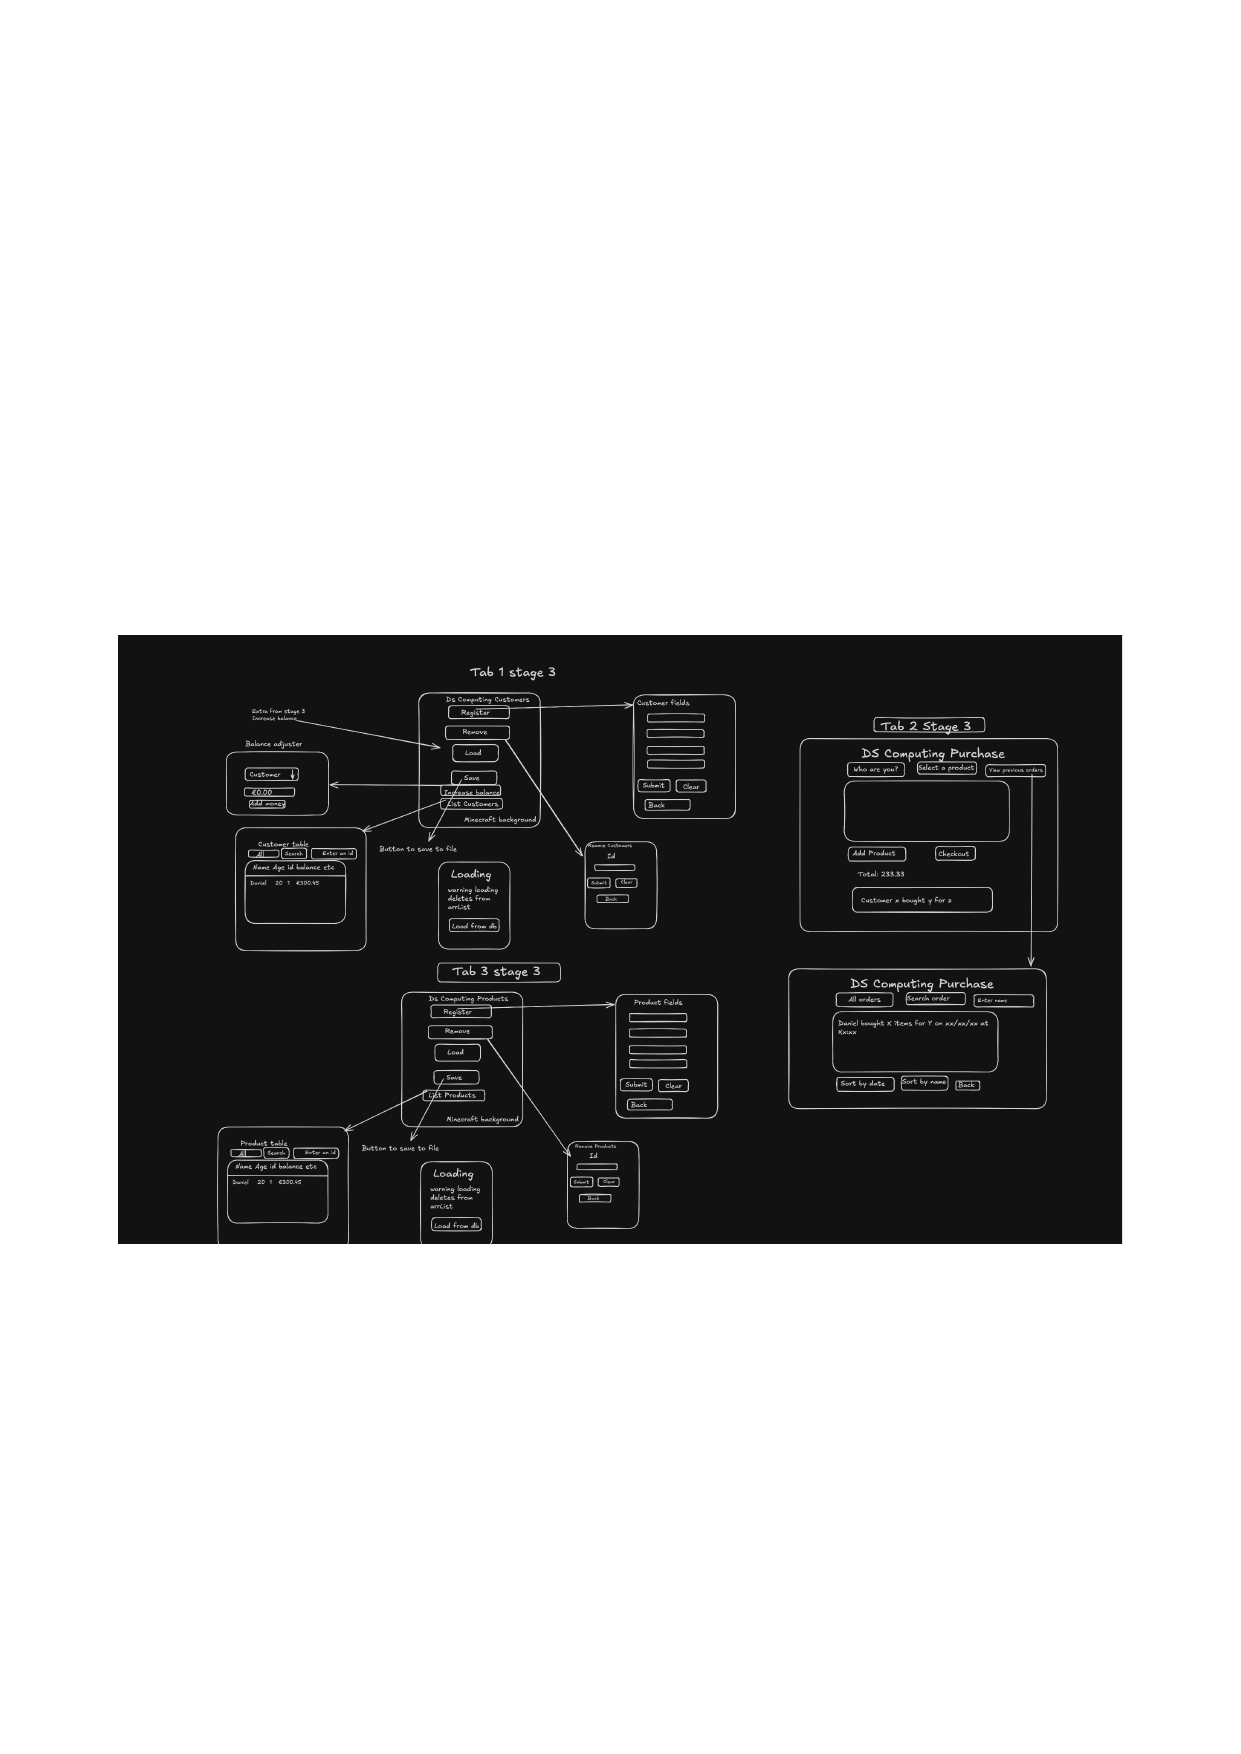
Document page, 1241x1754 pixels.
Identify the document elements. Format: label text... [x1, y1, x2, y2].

text UI Diagram and Ideas and Overall UX [118, 570, 1122, 604]
picture [118, 635, 1123, 1244]
text For the ui of my final stage, there really wasn’t much more added at all given most of the new additions in this stage were building upon pre-existing code. [118, 1244, 1122, 1346]
text Although there were a good few suggesitons like seeing last months purchase and sort by product name, with how my purchases are structured and adding purchases [118, 1545, 1122, 1630]
text For this stage as stated previously and I explained in my video, the tab issue began wherein once I switched scenes the tabs above would dissapear. I know how to fix it but it would take a signfiicant amount of refactoring and it helped me learn that most desktop applications are really just single dynamic pages and don’t switch between scenes apart from generating new windows. [118, 118, 1122, 356]
text However I did add a new vbox in which I added the ability to view,clear and sort previously made orders. I gave the options of sorting by date and personal name as I feel like those would be the most useful in a system of this sort. [118, 1377, 1122, 1514]
text Project Stage 3 [118, 504, 1122, 539]
text I also again had the opportunity of having customers register their account here but didn’t as I wanted to work moreso on the core functionality. [118, 388, 1122, 473]
